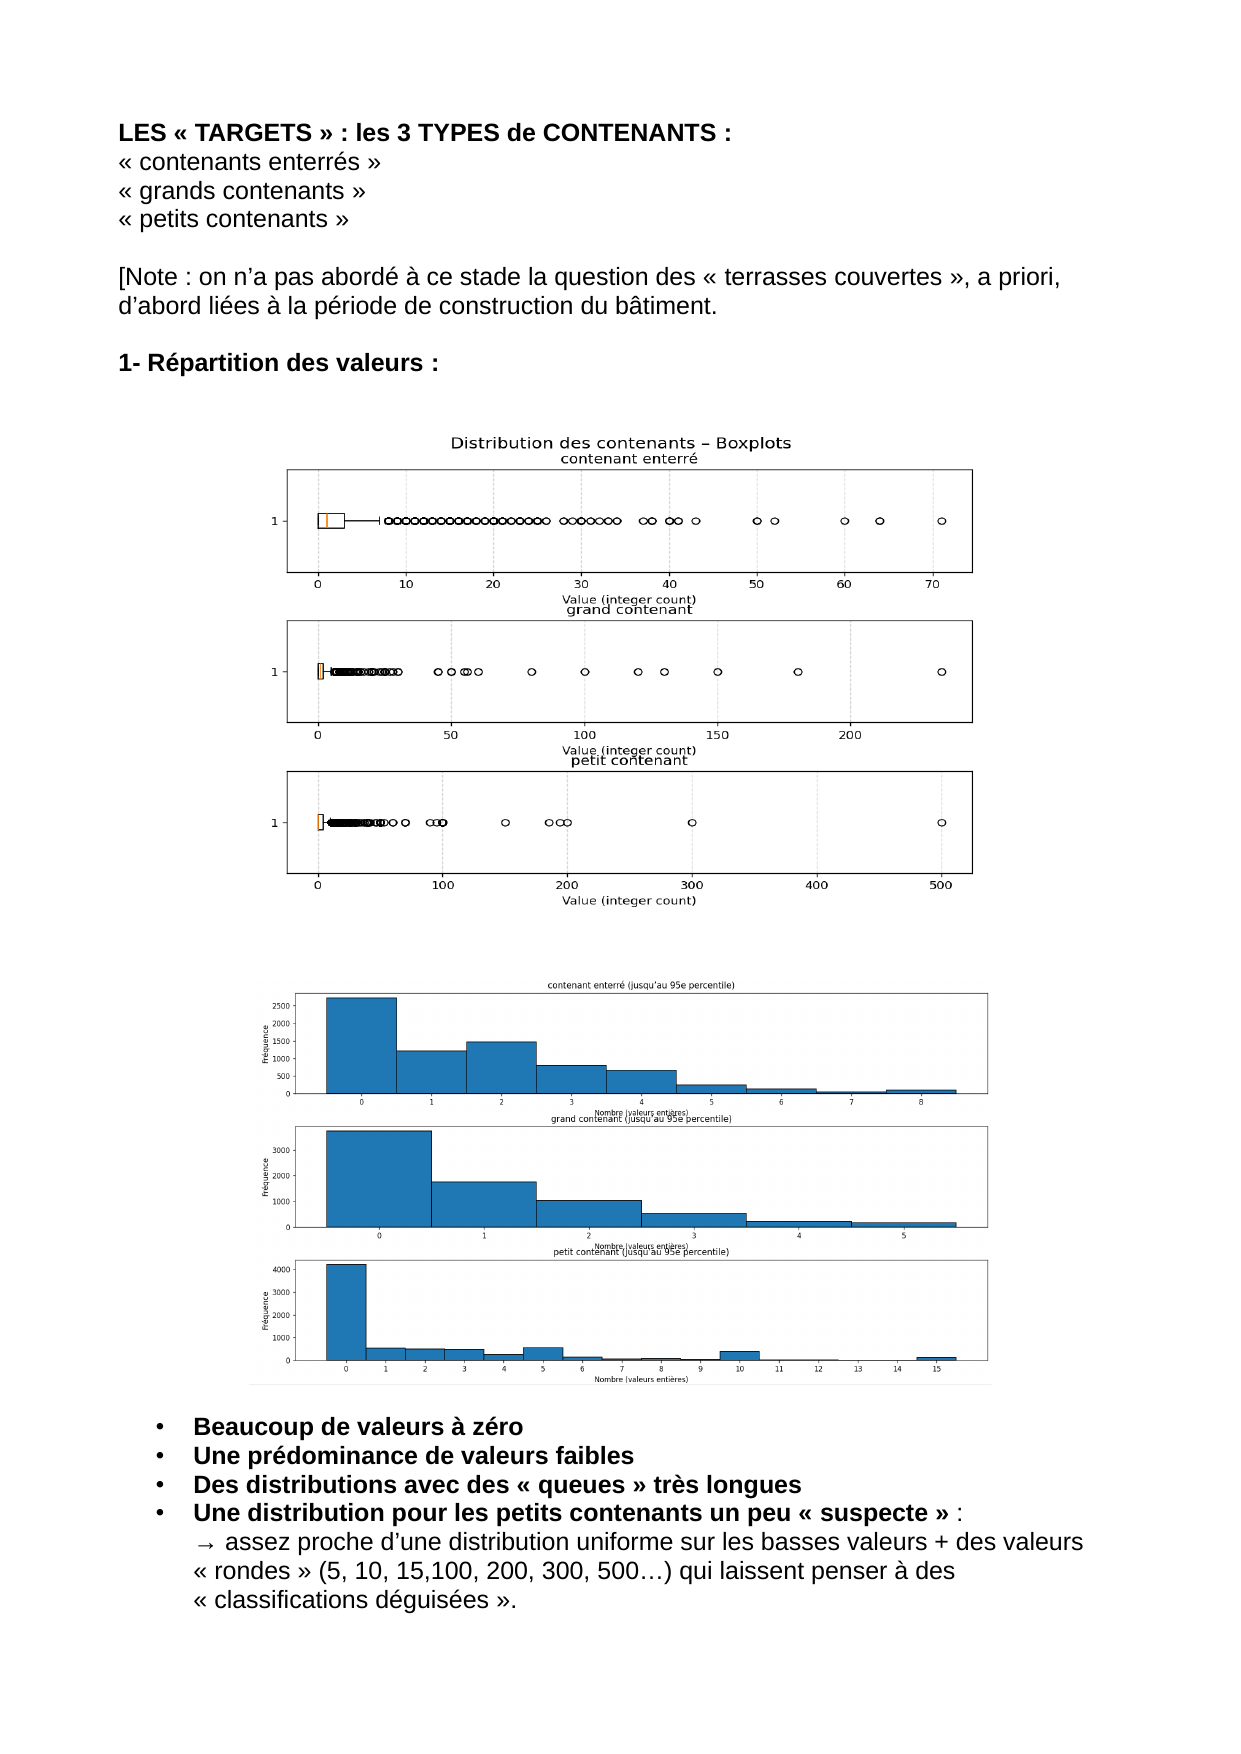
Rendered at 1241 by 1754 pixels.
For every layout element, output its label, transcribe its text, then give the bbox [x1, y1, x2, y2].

list Une distribution pour les petits contenants un peu « suspecte » : [156, 1498, 1122, 1527]
text LES « TARGETS » : les 3 TYPES de CONTENANTS : [118, 118, 1122, 147]
list → assez proche d’une distribution uniforme sur les basses valeurs + des valeurs « rondes » (5, 10, 15,100, 200, 300, 500…) qui laissent penser à des « classifications déguisées ». [156, 1527, 1122, 1613]
list Une prédominance de valeurs faibles [156, 1441, 1122, 1469]
list Beaucoup de valeurs à zéro [156, 1412, 1122, 1441]
text 1- Répartition des valeurs : [118, 348, 1122, 377]
text « contenants enterrés » [118, 147, 1122, 176]
picture [266, 434, 974, 908]
text « grands contenants » [118, 176, 1122, 204]
picture [248, 980, 992, 1385]
text [Note : on n’a pas abordé à ce stade la question des « terrasses couvertes », a priori, d’abord liées à la période de construction du bâtiment. [118, 262, 1122, 319]
text « petits contenants » [118, 204, 1122, 233]
list Des distributions avec des « queues » très longues [156, 1469, 1122, 1498]
